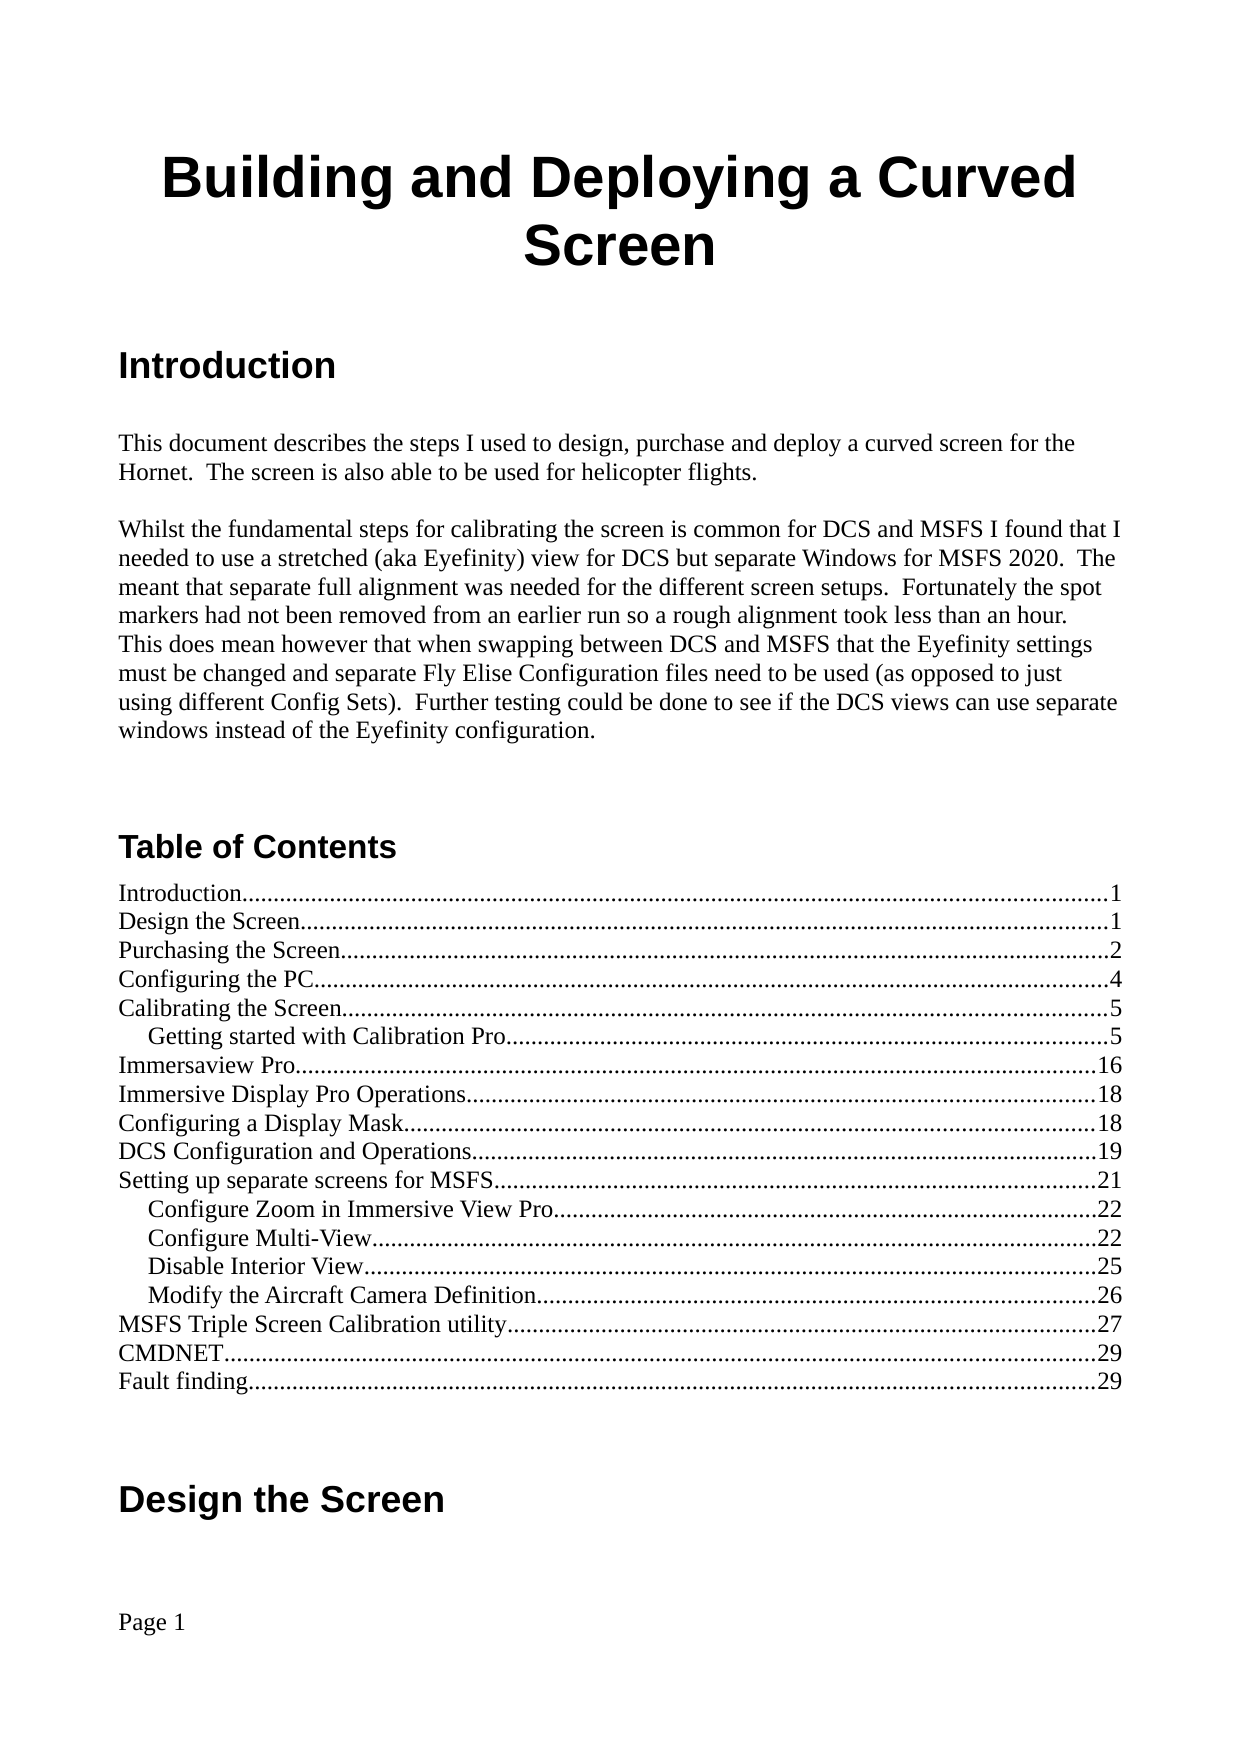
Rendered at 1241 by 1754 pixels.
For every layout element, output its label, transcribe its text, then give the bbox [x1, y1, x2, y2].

text Setting up separate screens for MSFS 21 [118, 1165, 1122, 1194]
text Configuring a Display Mask 18 [118, 1108, 1122, 1136]
text Immersaview Pro 16 [118, 1050, 1122, 1079]
text Configure Zoom in Immersive View Pro 22 [148, 1194, 1122, 1223]
subtitle Design the Screen [118, 1478, 1122, 1521]
text Configure Multi-View 22 [148, 1223, 1122, 1251]
text Calibrating the Screen 5 [118, 993, 1122, 1021]
title Building and Deploying a Curved Screen [118, 143, 1122, 277]
text This document describes the steps I used to design, purchase and deploy a curved screen for the Hornet. The screen is also able to be used for helicopter flights. [118, 428, 1122, 485]
text Immersive Display Pro Operations 18 [118, 1079, 1122, 1108]
text Fault finding 29 [118, 1366, 1122, 1395]
text Introduction 1 [118, 878, 1122, 906]
text Modify the Aircraft Camera Definition 26 [148, 1280, 1122, 1309]
text Whilst the fundamental steps for calibrating the screen is common for DCS and MSFS I found that I needed to use a stretched (aka Eyefinity) view for DCS but separate Windows for MSFS 2020. The meant that separate full alignment was needed for the different screen setups. Fortunately the spot markers had not been removed from an earlier run so a rough alignment took less than an hour. This does mean however that when swapping between DCS and MSFS that the Eyefinity settings must be changed and separate Fly Elise Configuration files need to be used (as opposed to just using different Config Sets). Further testing could be done to see if the DCS views can use separate windows instead of the Eyefinity configuration. [118, 514, 1122, 744]
text Configuring the PC 4 [118, 964, 1122, 993]
text CMDNET 29 [118, 1338, 1122, 1366]
text Getting started with Calibration Pro 5 [148, 1021, 1122, 1050]
text Design the Screen 1 [118, 906, 1122, 935]
text Disable Interior View 25 [148, 1251, 1122, 1280]
subtitle Introduction [118, 343, 1122, 387]
text Purchasing the Screen 2 [118, 935, 1122, 964]
subtitle Table of Contents [118, 827, 1122, 865]
text DCS Configuration and Operations 19 [118, 1136, 1122, 1165]
text MSFS Triple Screen Calibration utility 27 [118, 1309, 1122, 1338]
